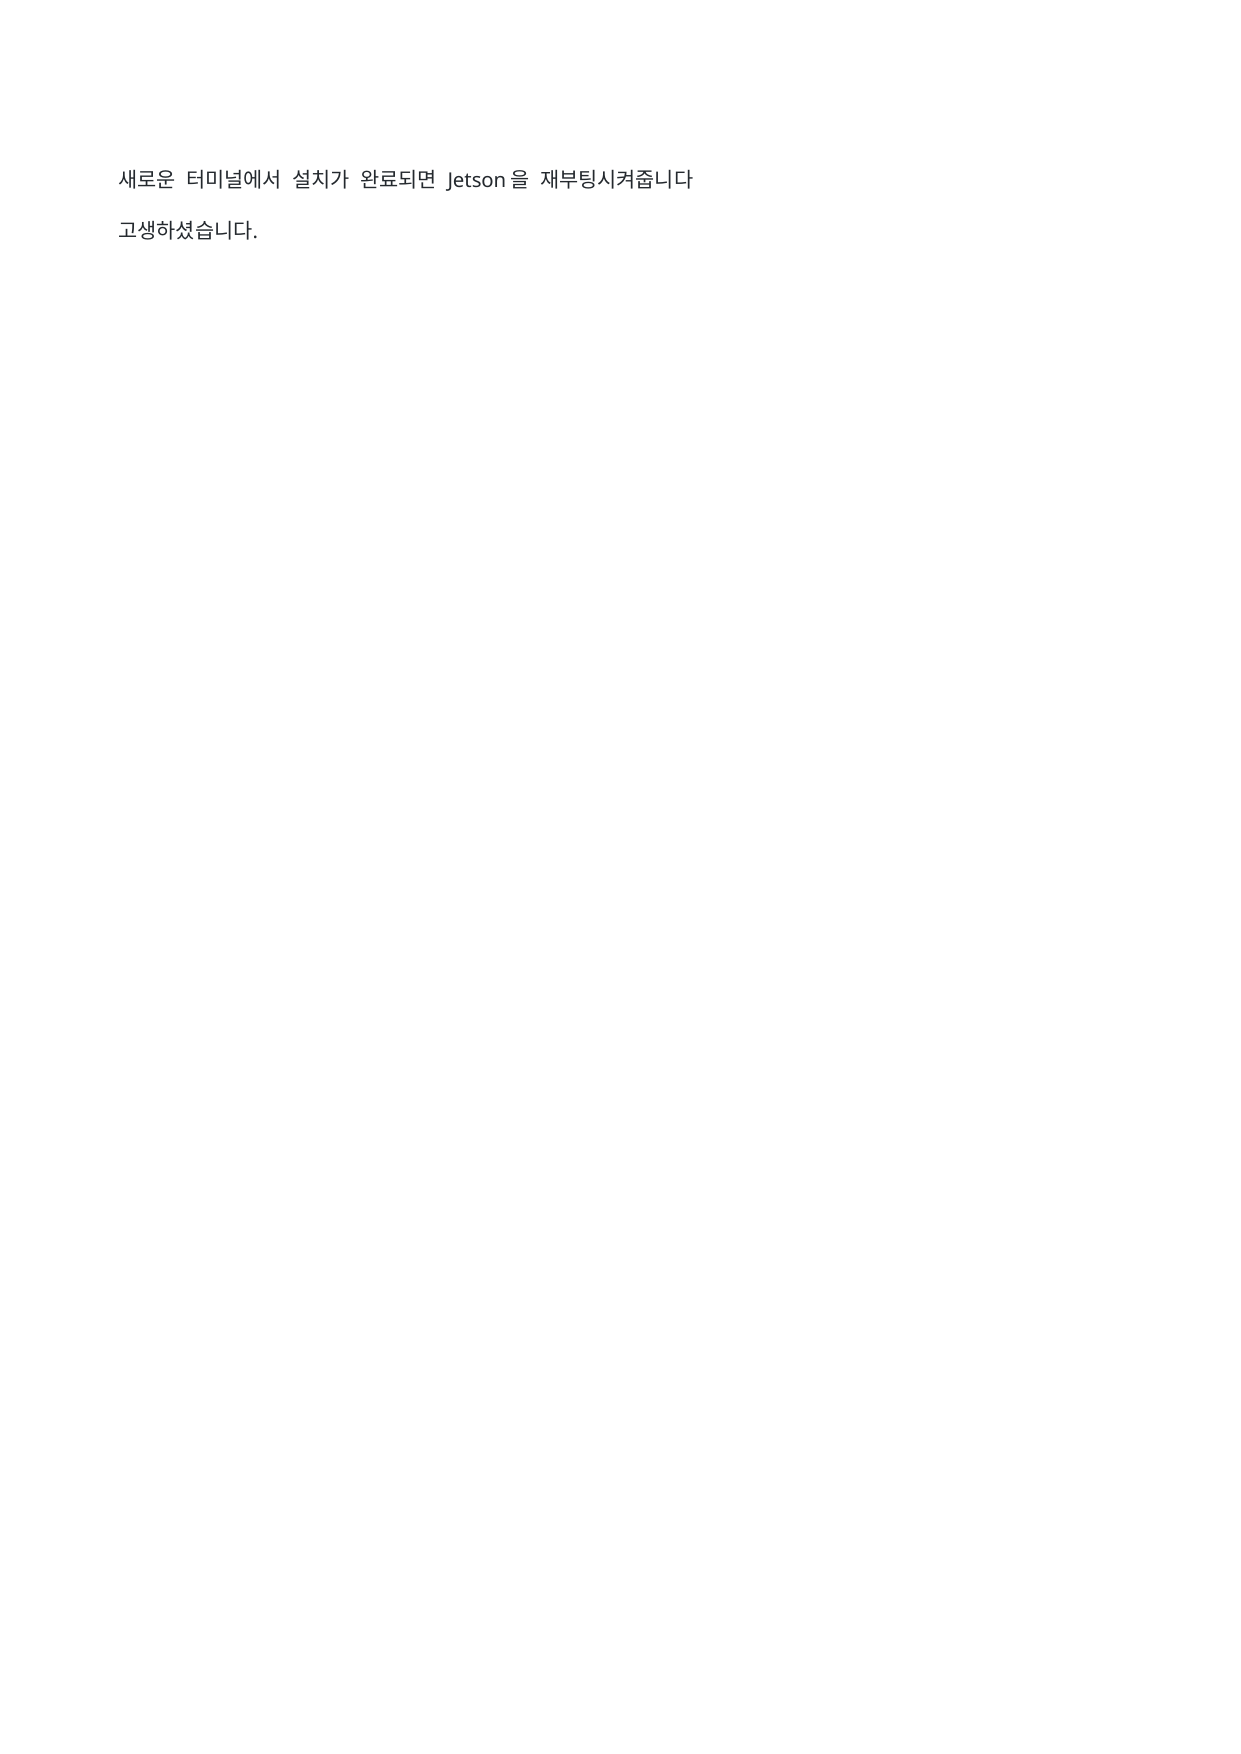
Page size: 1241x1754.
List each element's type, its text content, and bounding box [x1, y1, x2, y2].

text 새로운 터미널에서 설치가 완료되면 Jetson을 재부팅시켜줍니다 [118, 163, 1122, 194]
text 고생하셨습니다. [118, 214, 1122, 244]
